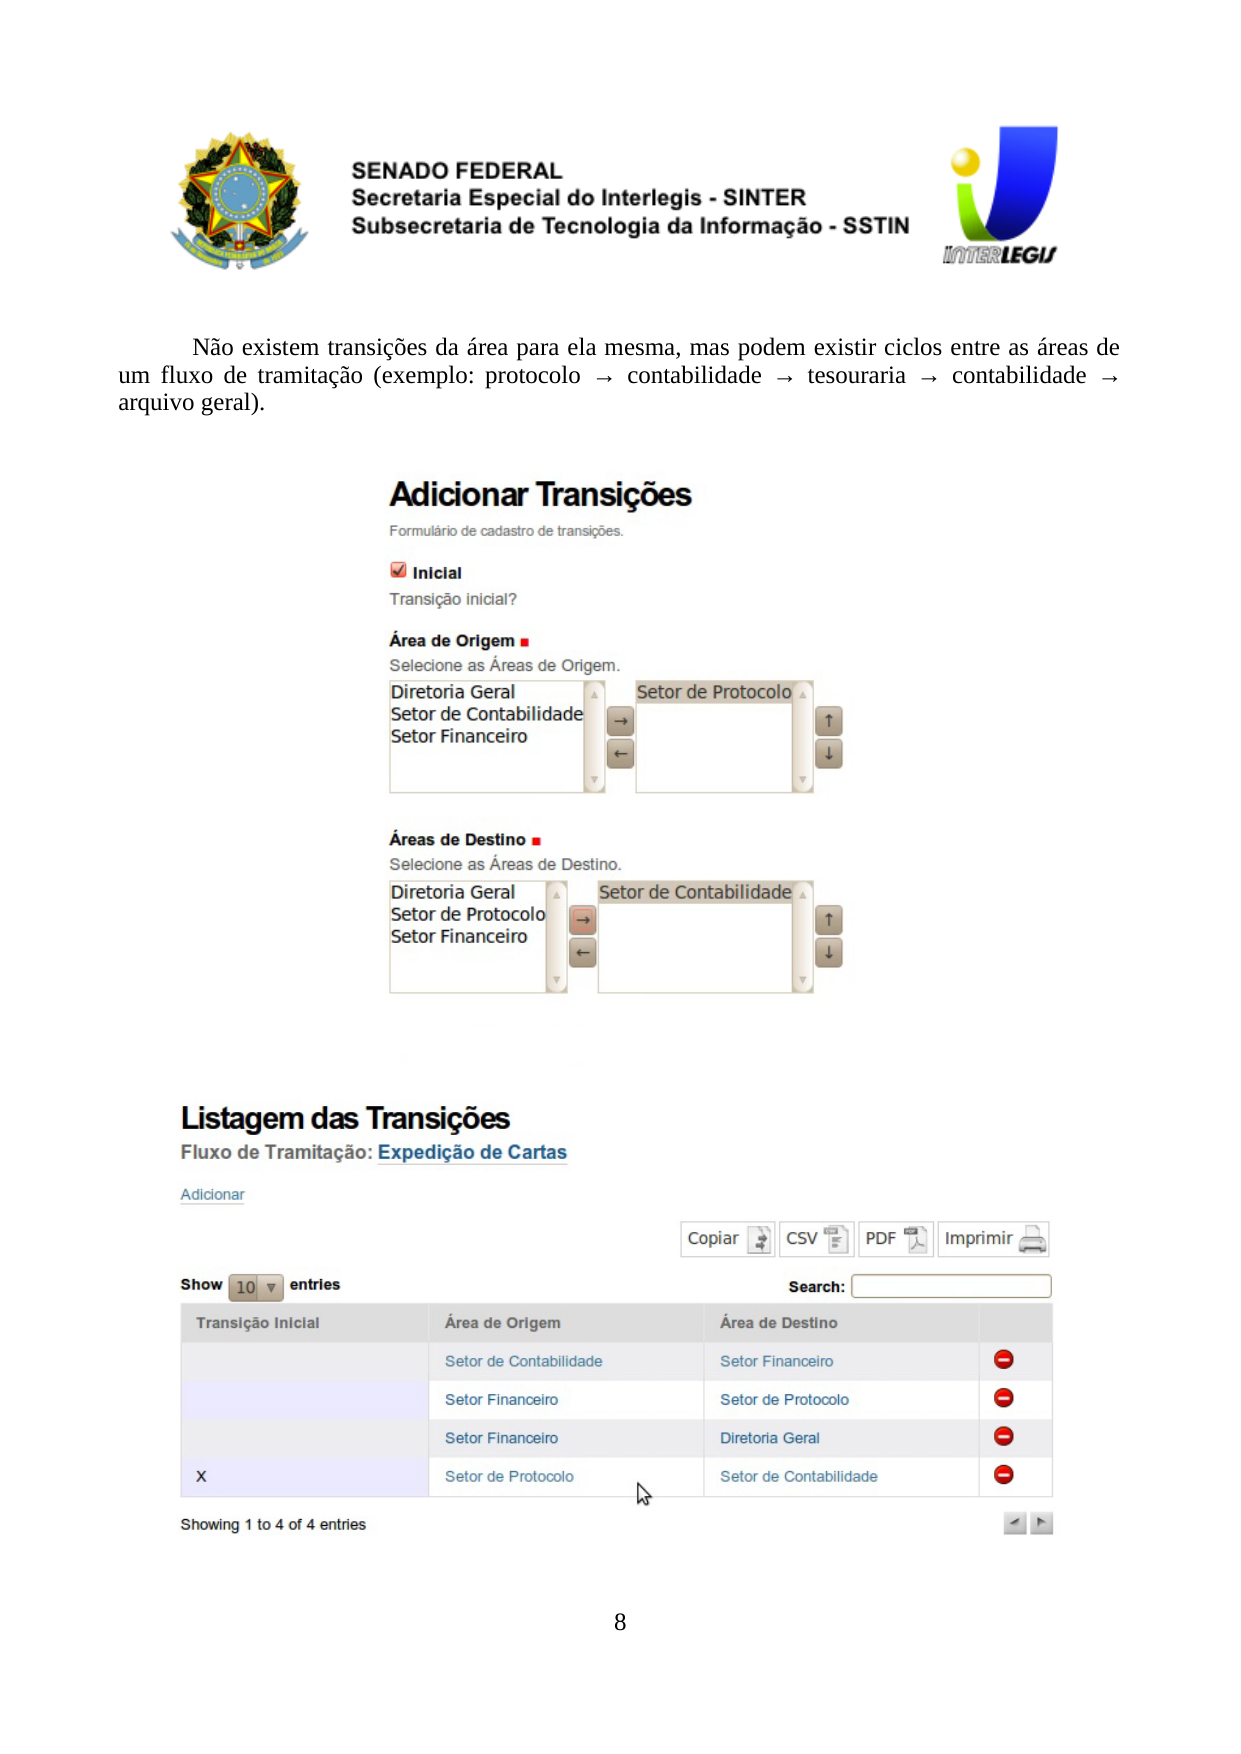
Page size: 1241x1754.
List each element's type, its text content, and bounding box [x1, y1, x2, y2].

picture [163, 118, 1078, 276]
text Não existem transições da área para ela mesma, mas podem existir ciclos entre as áreas de um fluxo de tramitação (exemplo: protocolo → contabilidade → tesouraria → contabilidade → arquivo geral). [118, 333, 1122, 416]
picture [177, 1100, 1063, 1543]
picture [383, 471, 857, 1073]
